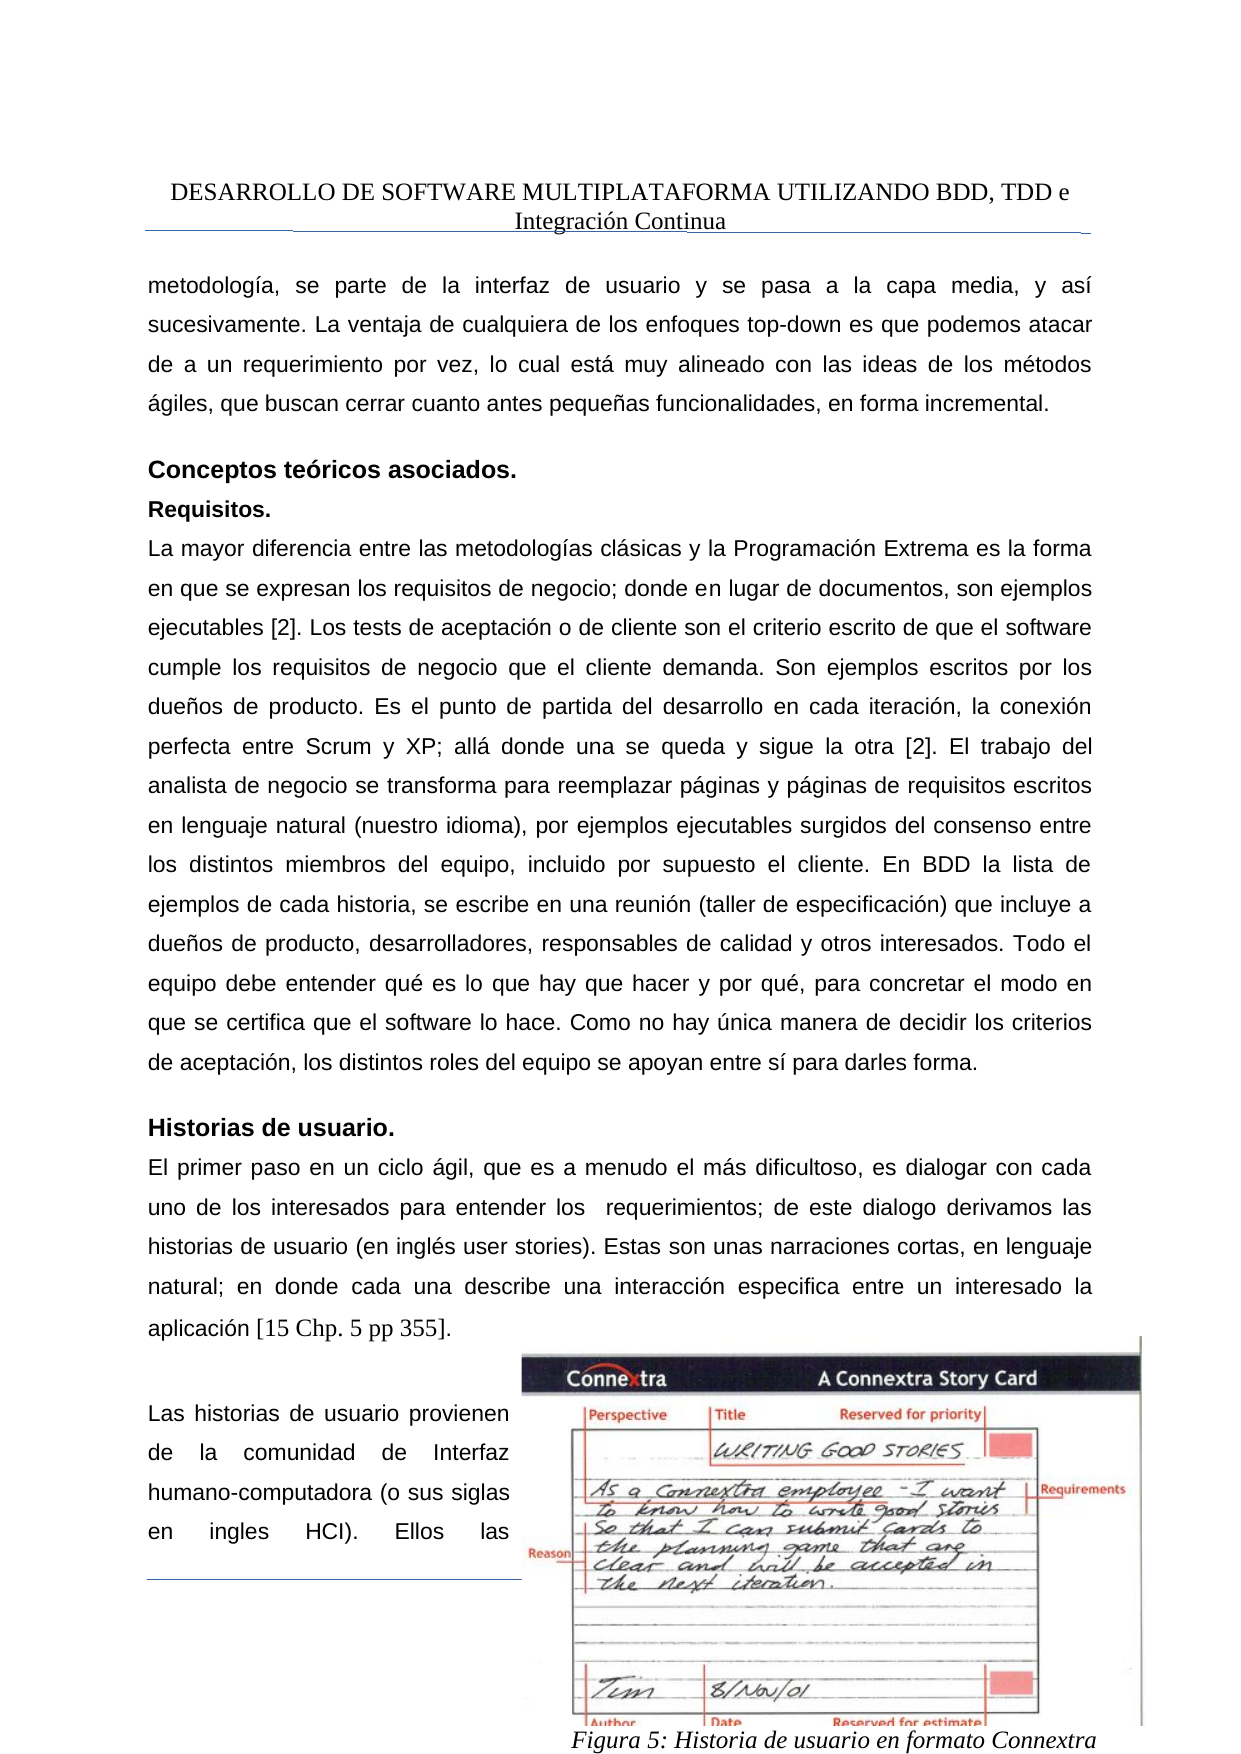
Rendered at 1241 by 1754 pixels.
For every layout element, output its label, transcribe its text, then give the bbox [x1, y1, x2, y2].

text Requisitos. [148, 496, 1093, 522]
subtitle Conceptos teóricos asociados. [148, 454, 1093, 483]
text Figura 5: Historia de usuario en formato Connextra [522, 1726, 1146, 1754]
subtitle Historias de usuario. [148, 1113, 1093, 1142]
text metodología, se parte de la interfaz de usuario y se pasa a la capa media, y así sucesivamente. La ventaja de cualquiera de los enfoques top-down es que podemos atacar de a un requerimiento por vez, lo cual está muy alineado con las ideas de los métodos ágiles, que buscan cerrar cuanto antes pequeñas funcionalidades, en forma incremental. [148, 272, 1093, 416]
text El primer paso en un ciclo ágil, que es a menudo el más dificultoso, es dialogar con cada uno de los interesados para entender los requerimientos; de este dialogo derivamos las historias de usuario (en inglés user stories). Estas son unas narraciones cortas, en lenguaje natural; en donde cada una describe una interacción especifica entre un interesado la aplicación [15 Chp. 5 pp 355]. [148, 1154, 1093, 1342]
picture [521, 1336, 1147, 1726]
text Las historias de usuario provienen de la comunidad de Interfaz humano-computadora (o sus siglas en ingles HCI). Ellos las [148, 1400, 521, 1544]
text La mayor diferencia entre las metodologías clásicas y la Programación Extrema es la forma en que se expresan los requisitos de negocio; donde en lugar de documentos, son ejemplos ejecutables [2]. Los tests de aceptación o de cliente son el criterio escrito de que el software cumple los requisitos de negocio que el cliente demanda. Son ejemplos escritos por los dueños de producto. Es el punto de partida del desarrollo en cada iteración, la conexión perfecta entre Scrum y XP; allá donde una se queda y sigue la otra [2]. El trabajo del analista de negocio se transforma para reemplazar páginas y páginas de requisitos escritos en lenguaje natural (nuestro idioma), por ejemplos ejecutables surgidos del consenso entre los distintos miembros del equipo, incluido por supuesto el cliente. En BDD la lista de ejemplos de cada historia, se escribe en una reunión (taller de especificación) que incluye a dueños de producto, desarrolladores, responsables de calidad y otros interesados. Todo el equipo debe entender qué es lo que hay que hacer y por qué, para concretar el modo en que se certifica que el software lo hace. Como no hay única manera de decidir los criterios de aceptación, los distintos roles del equipo se apoyan entre sí para darles forma. [148, 535, 1093, 1075]
